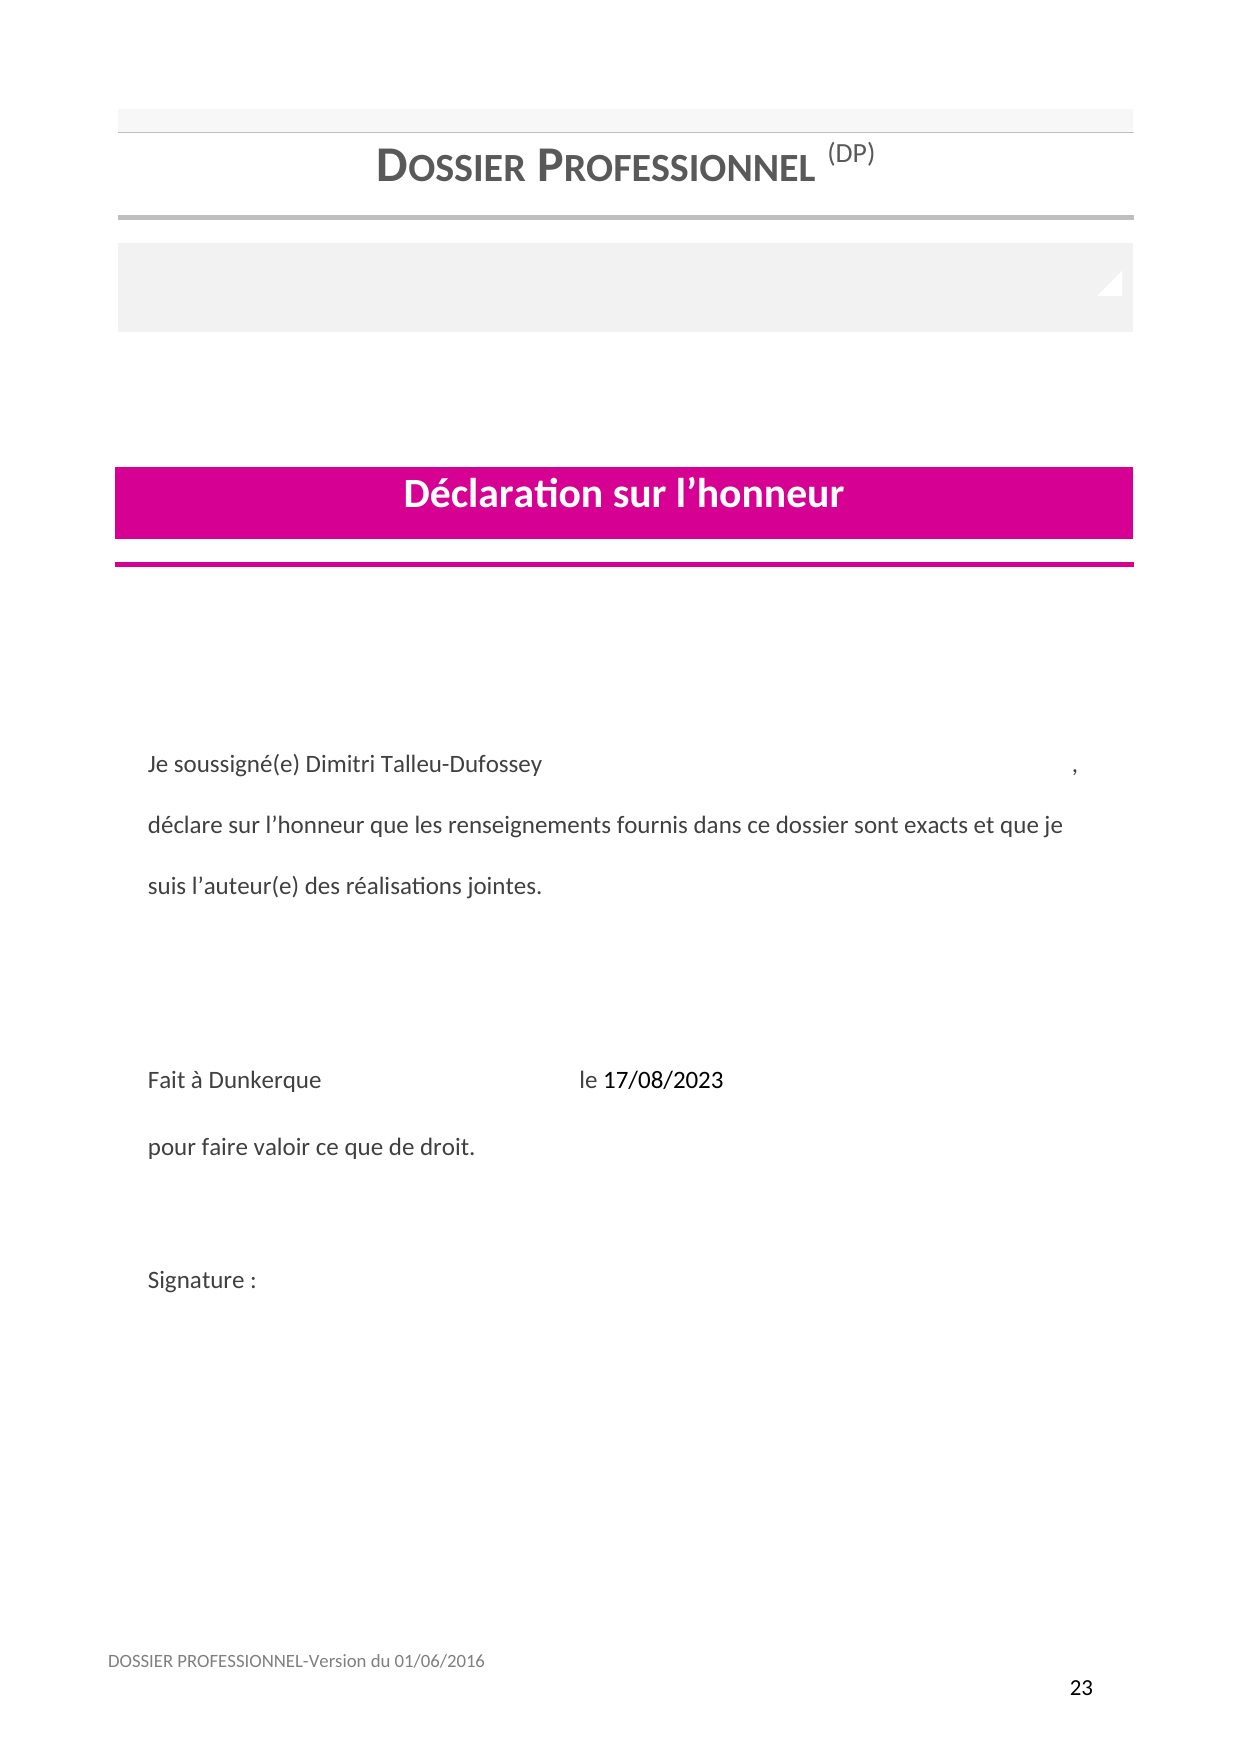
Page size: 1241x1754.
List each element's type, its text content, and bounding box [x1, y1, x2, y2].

table_header Déclaration sur l’honneur [115, 467, 1133, 539]
text déclare sur l’honneur que les renseignements fournis dans ce dossier sont exacts et que je suis l’auteur(e) des réalisations jointes. [148, 809, 1093, 901]
table_cell [115, 567, 1133, 621]
text Signature : [148, 1264, 1093, 1295]
table_cell [115, 539, 1133, 562]
text Fait à Dunkerque le 17/08/2023 [148, 1064, 1093, 1095]
text pour faire valoir ce que de droit. [148, 1131, 1093, 1162]
text Je soussigné(e) Dimitri Talleu-Dufossey , [148, 748, 1093, 779]
